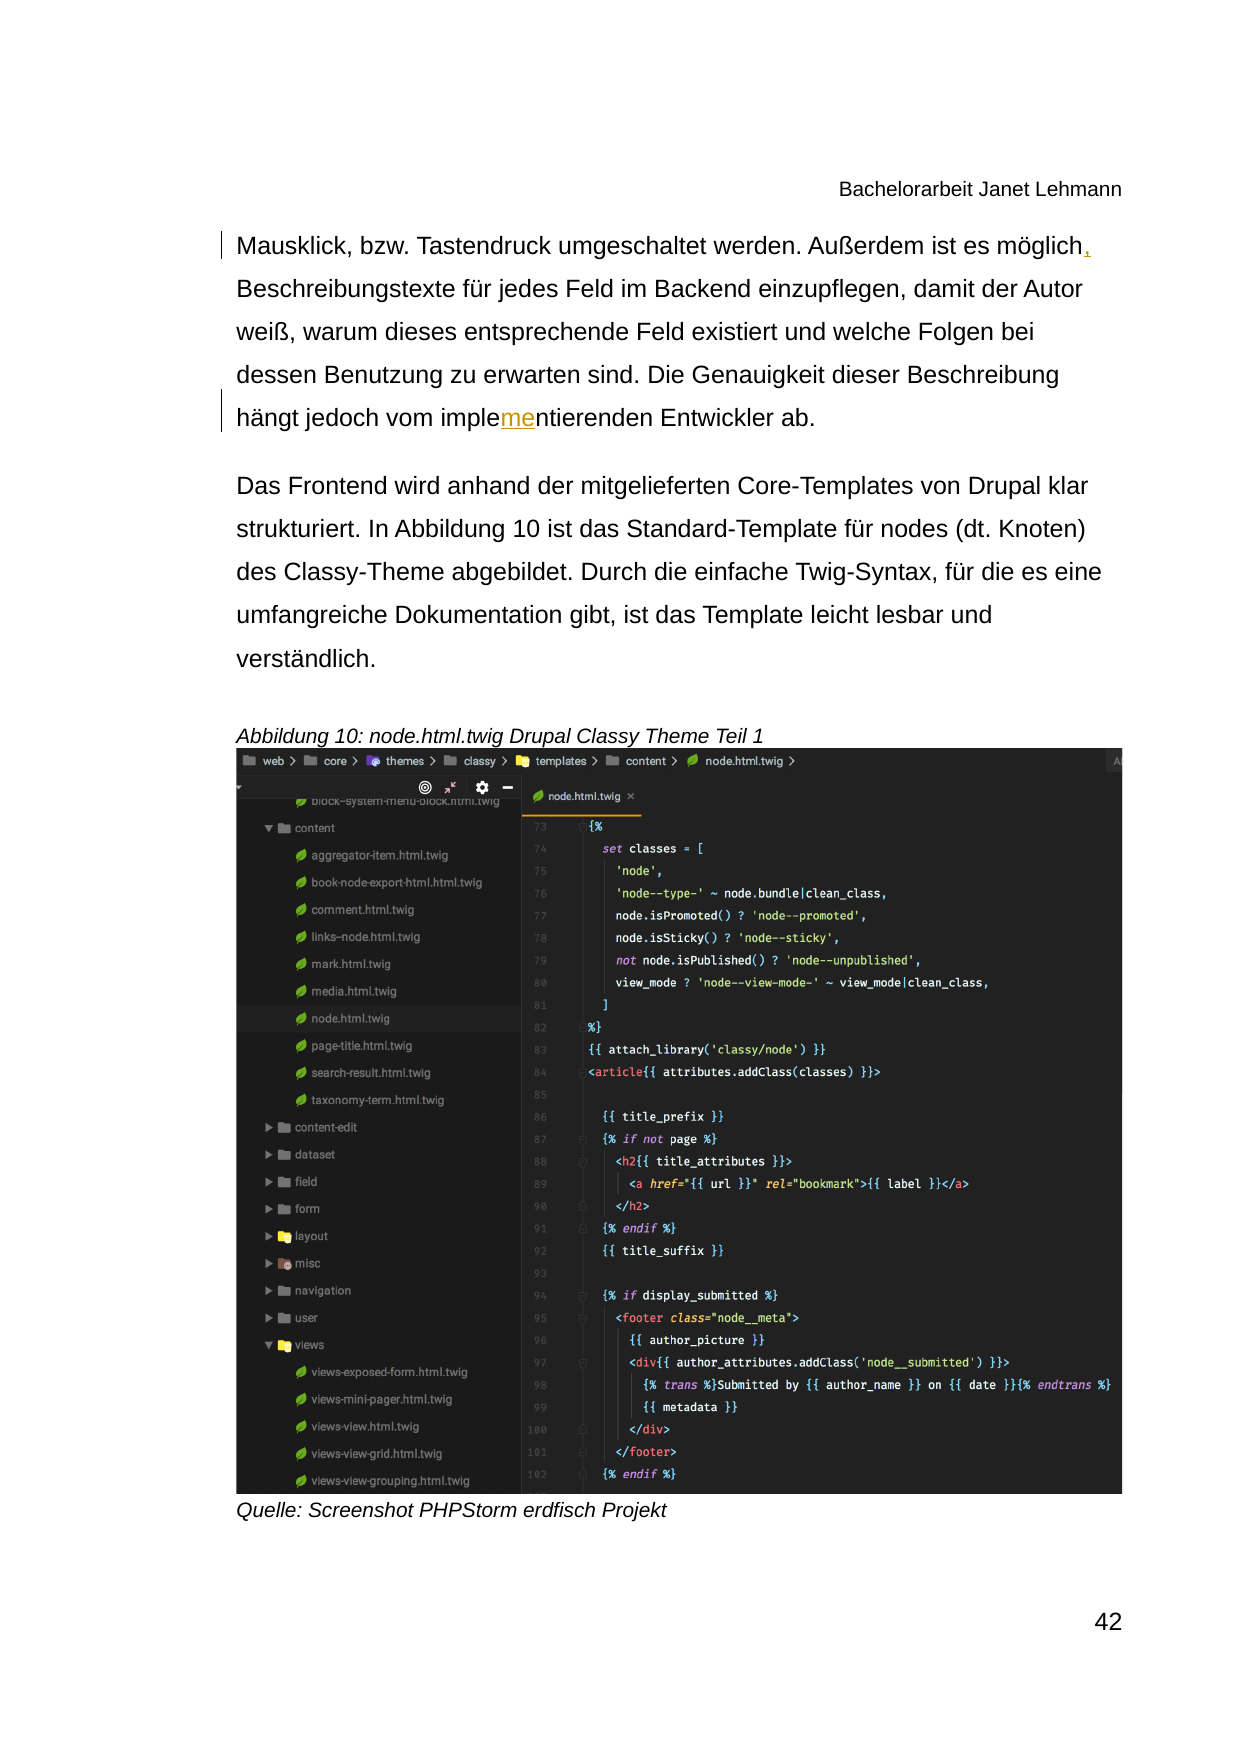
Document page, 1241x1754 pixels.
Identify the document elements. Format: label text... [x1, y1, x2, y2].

text [236, 712, 1122, 724]
text Quelle: Screenshot PHPStorm erdfisch Projekt [236, 1494, 1122, 1522]
text Abbildung 10: node.html.twig Drupal Classy Theme Teil 1 [236, 724, 1122, 748]
text Mausklick, bzw. Tastendruck umgeschaltet werden. Außerdem ist es möglich, Beschreibungstexte für jedes Feld im Backend einzupflegen, damit der Autor weiß, warum dieses entsprechende Feld existiert und welche Folgen bei dessen Benutzung zu erwarten sind. Die Genauigkeit dieser Beschreibung hängt jedoch vom implementierenden Entwickler ab. [236, 231, 1122, 432]
picture [236, 748, 1123, 1494]
text Das Frontend wird anhand der mitgelieferten Core-Templates von Drupal klar strukturiert. In Abbildung 10 ist das Standard-Template für nodes (dt. Knoten) des Classy-Theme abgebildet. Durch die einfache Twig-Syntax, für die es eine umfangreiche Dokumentation gibt, ist das Template leicht lesbar und verständlich. [236, 471, 1122, 672]
